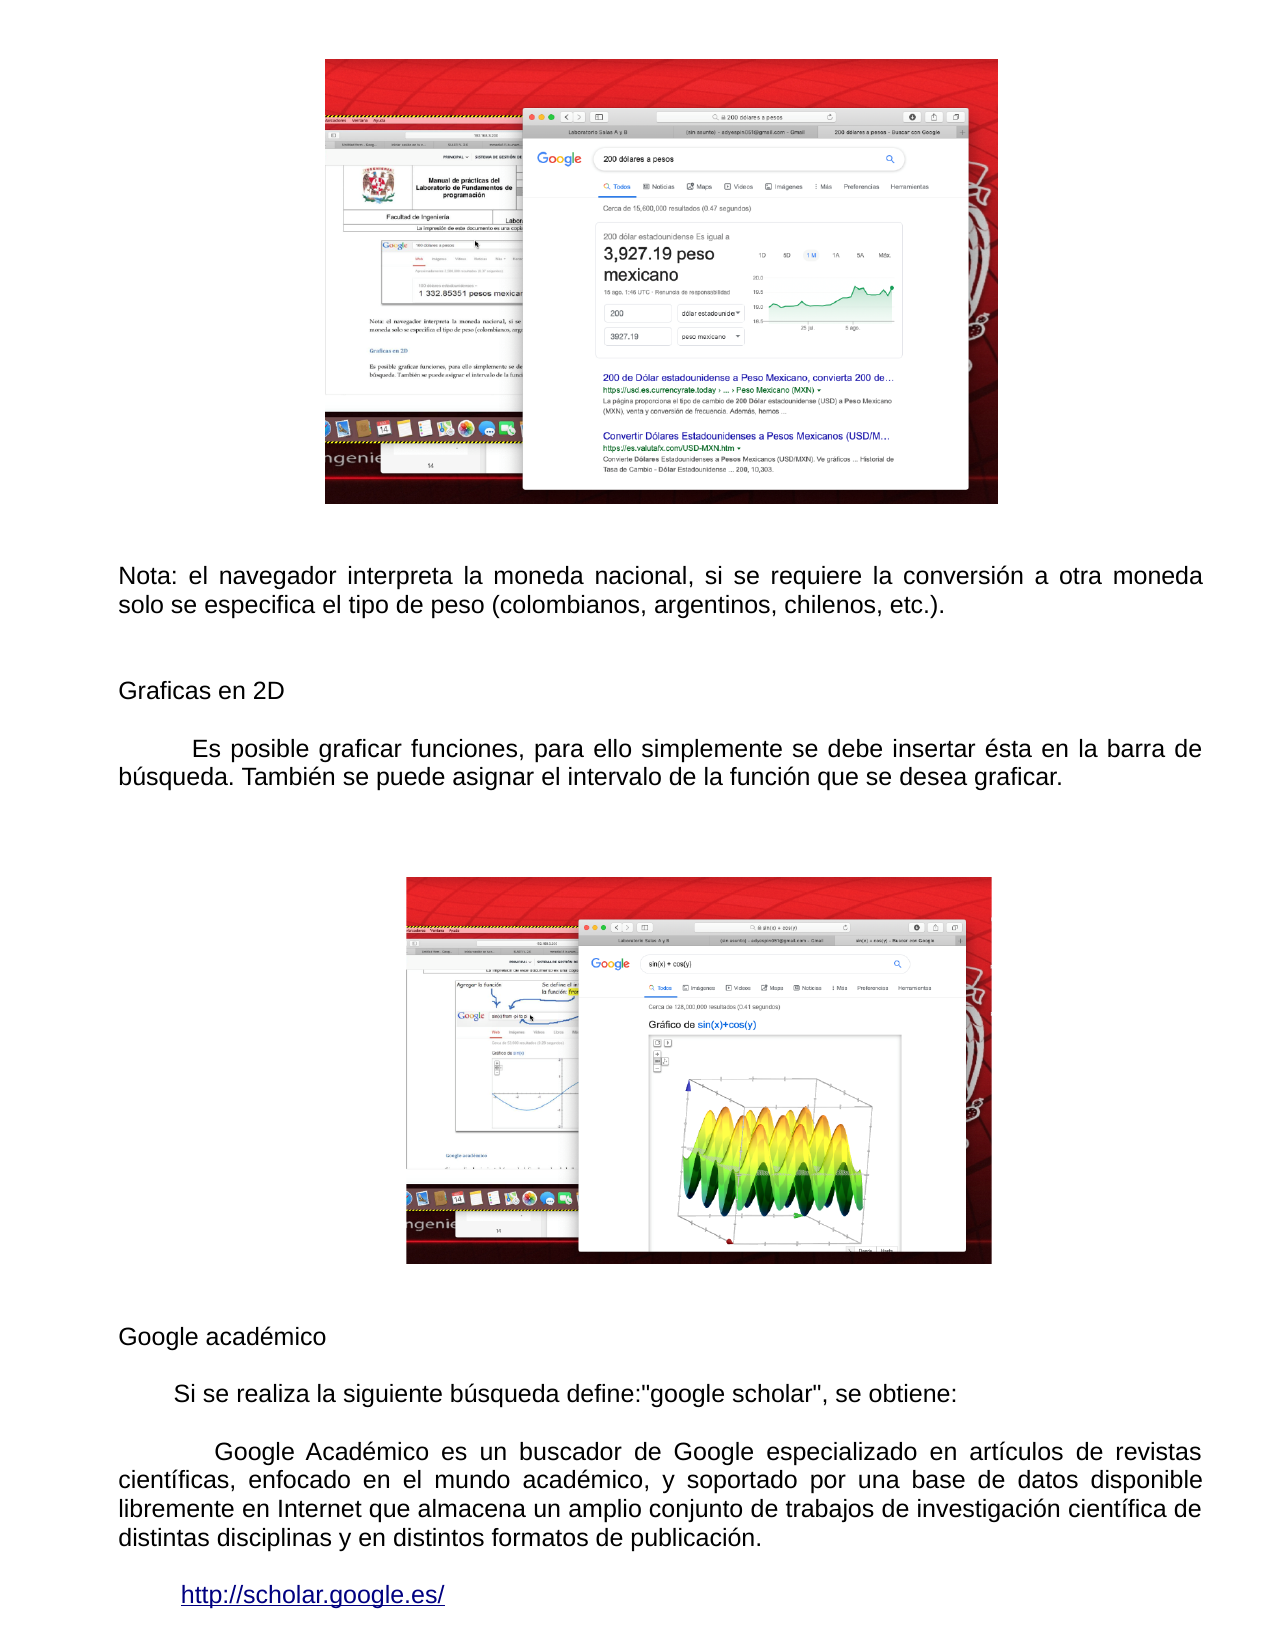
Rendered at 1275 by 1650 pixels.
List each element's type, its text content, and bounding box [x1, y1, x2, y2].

text Nota: el navegador interpreta la moneda nacional, si se requiere la conversión a otra moneda solo se especifica el tipo de peso (colombianos, argentinos, chilenos, etc.). [118, 561, 1205, 618]
text http://scholar.google.es/ [118, 1580, 1205, 1609]
text Es posible graficar funciones, para ello simplemente se debe insertar ésta en la barra de búsqueda. También se puede asignar el intervalo de la función que se desea graficar. [118, 733, 1205, 791]
text Google académico [118, 1321, 1205, 1350]
text Google Académico es un buscador de Google especializado en artículos de revistas científicas, enfocado en el mundo académico, y soportado por una base de datos disponible libremente en Internet que almacena un amplio conjunto de trabajos de investigación científica de distintas disciplinas y en distintos formatos de publicación. [118, 1436, 1205, 1551]
text Graficas en 2D [118, 676, 1205, 705]
text Si se realiza la siguiente búsqueda define:"google scholar", se obtiene: [118, 1379, 1205, 1408]
